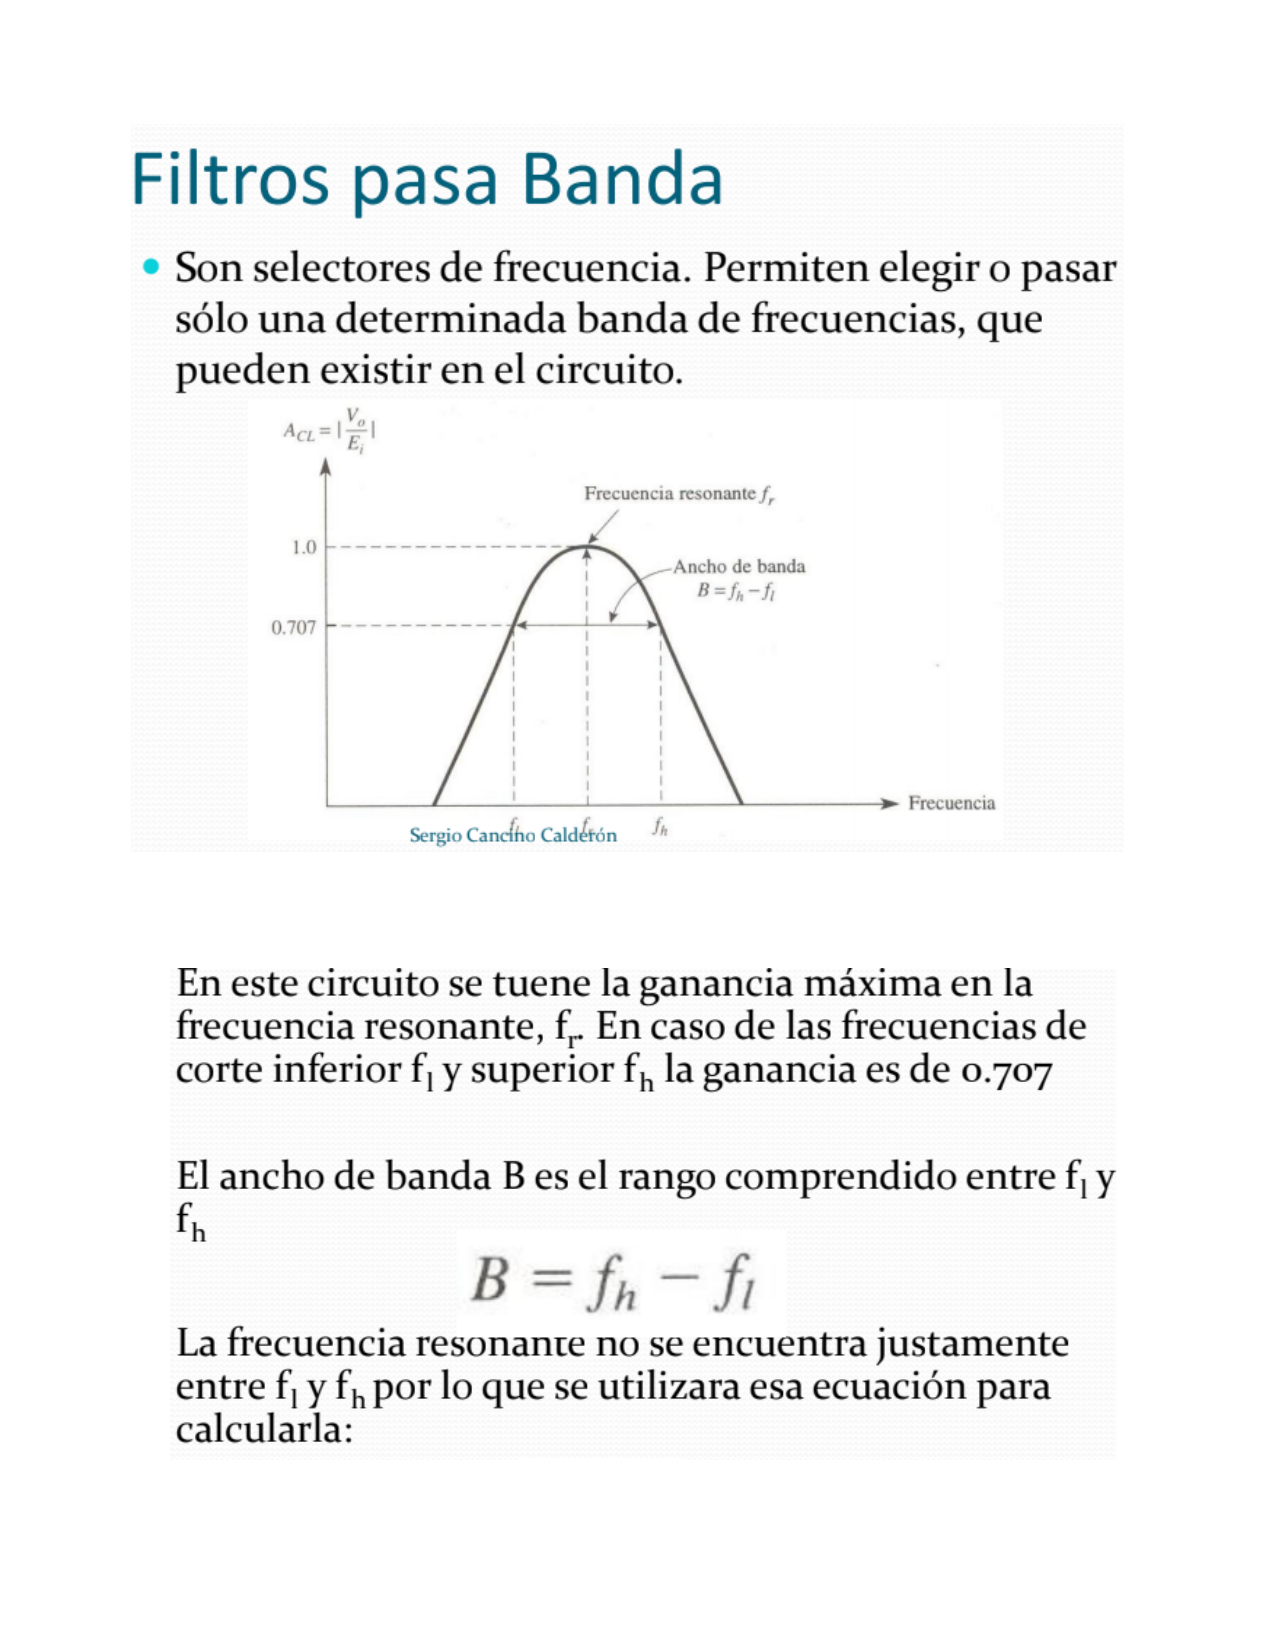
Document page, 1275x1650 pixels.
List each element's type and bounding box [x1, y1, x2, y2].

picture [130, 124, 1125, 852]
picture [169, 968, 1117, 1460]
